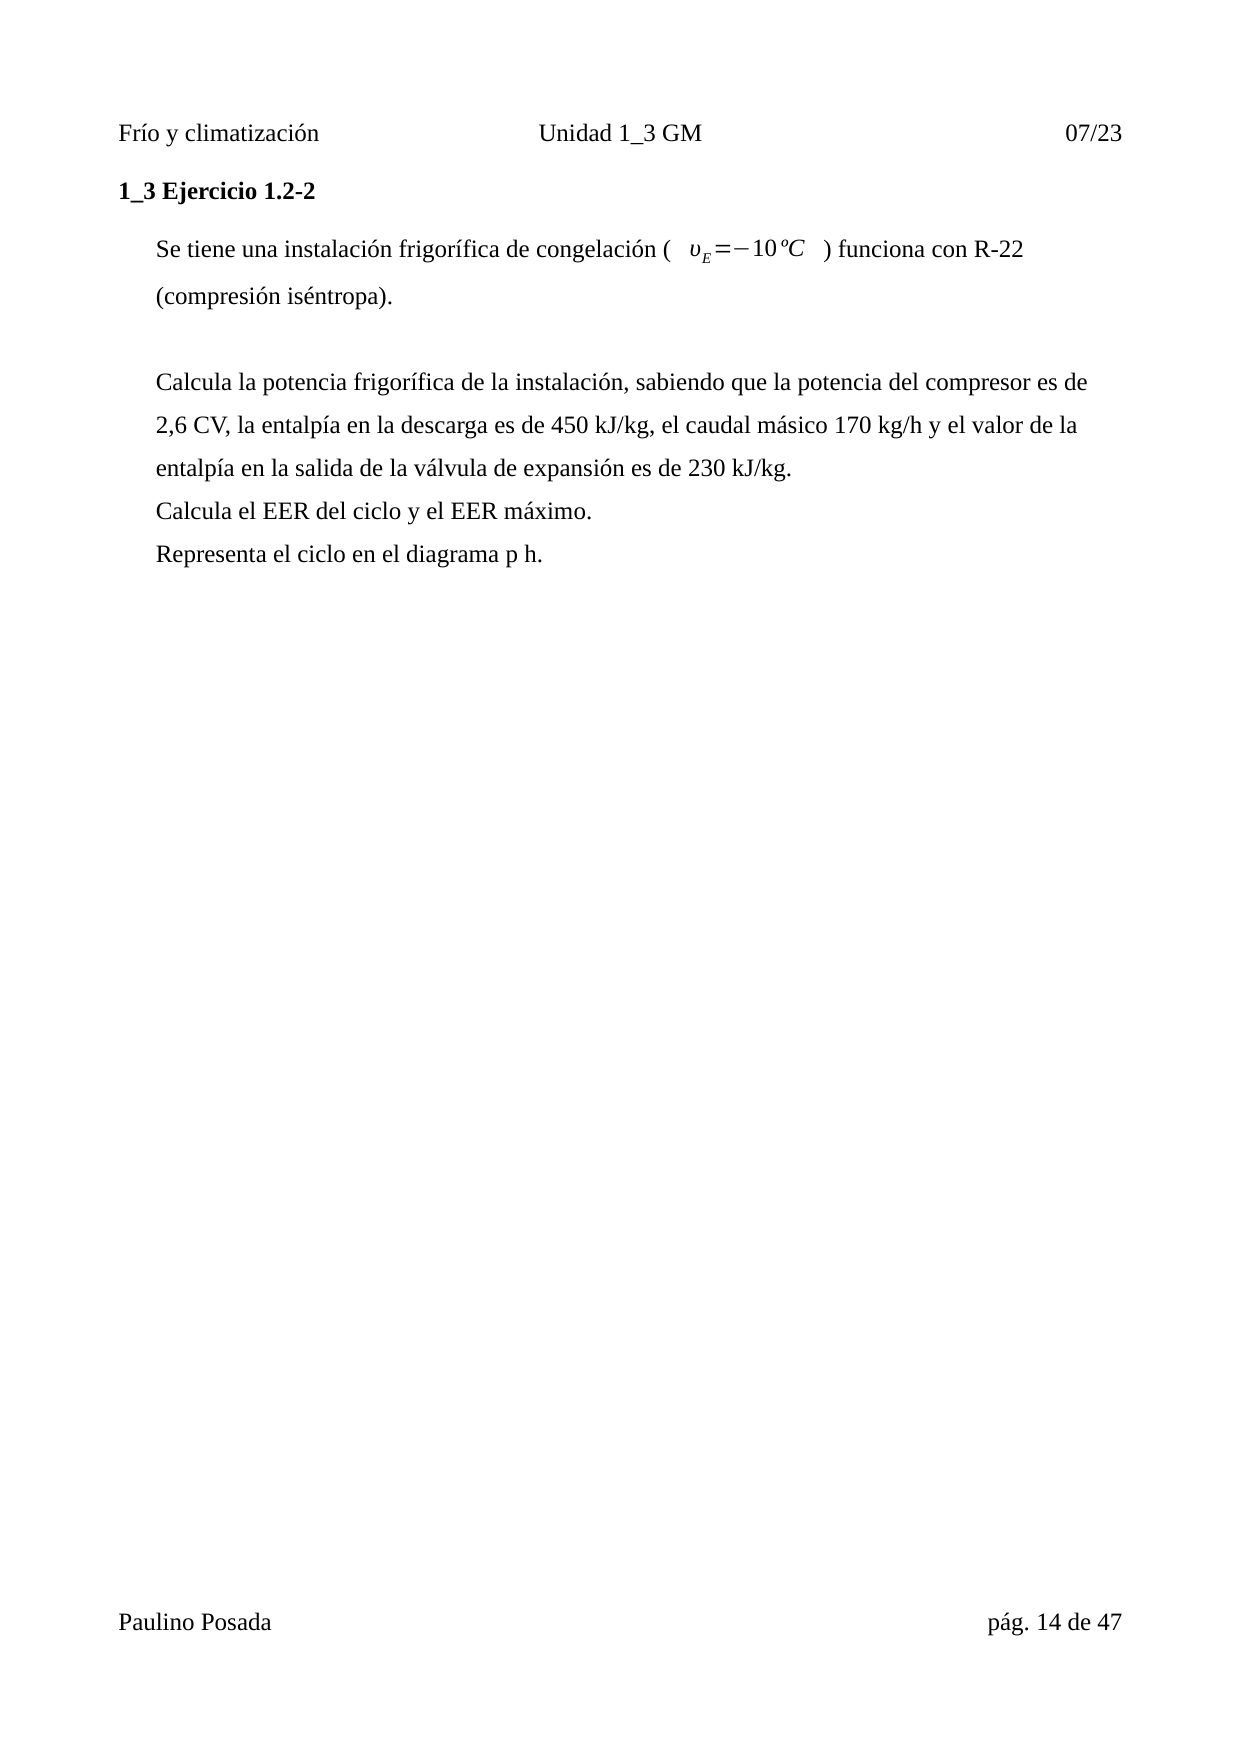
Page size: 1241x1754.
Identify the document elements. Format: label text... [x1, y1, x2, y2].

text Representa el ciclo en el diagrama p h. [156, 539, 1122, 568]
text Calcula el EER del ciclo y el EER máximo. [156, 496, 1122, 525]
text 1_3 Ejercicio 1.2-2 [118, 176, 1122, 205]
text Se tiene una instalación frigorífica de congelación () funciona con R-22 (compresión iséntropa). [156, 234, 1122, 309]
text Calcula la potencia frigorífica de la instalación, sabiendo que la potencia del compresor es de 2,6 CV, la entalpía en la descarga es de 450 kJ/kg, el caudal másico 170 kg/h y el valor de la entalpía en la salida de la válvula de expansión es de 230 kJ/kg. [156, 367, 1122, 482]
